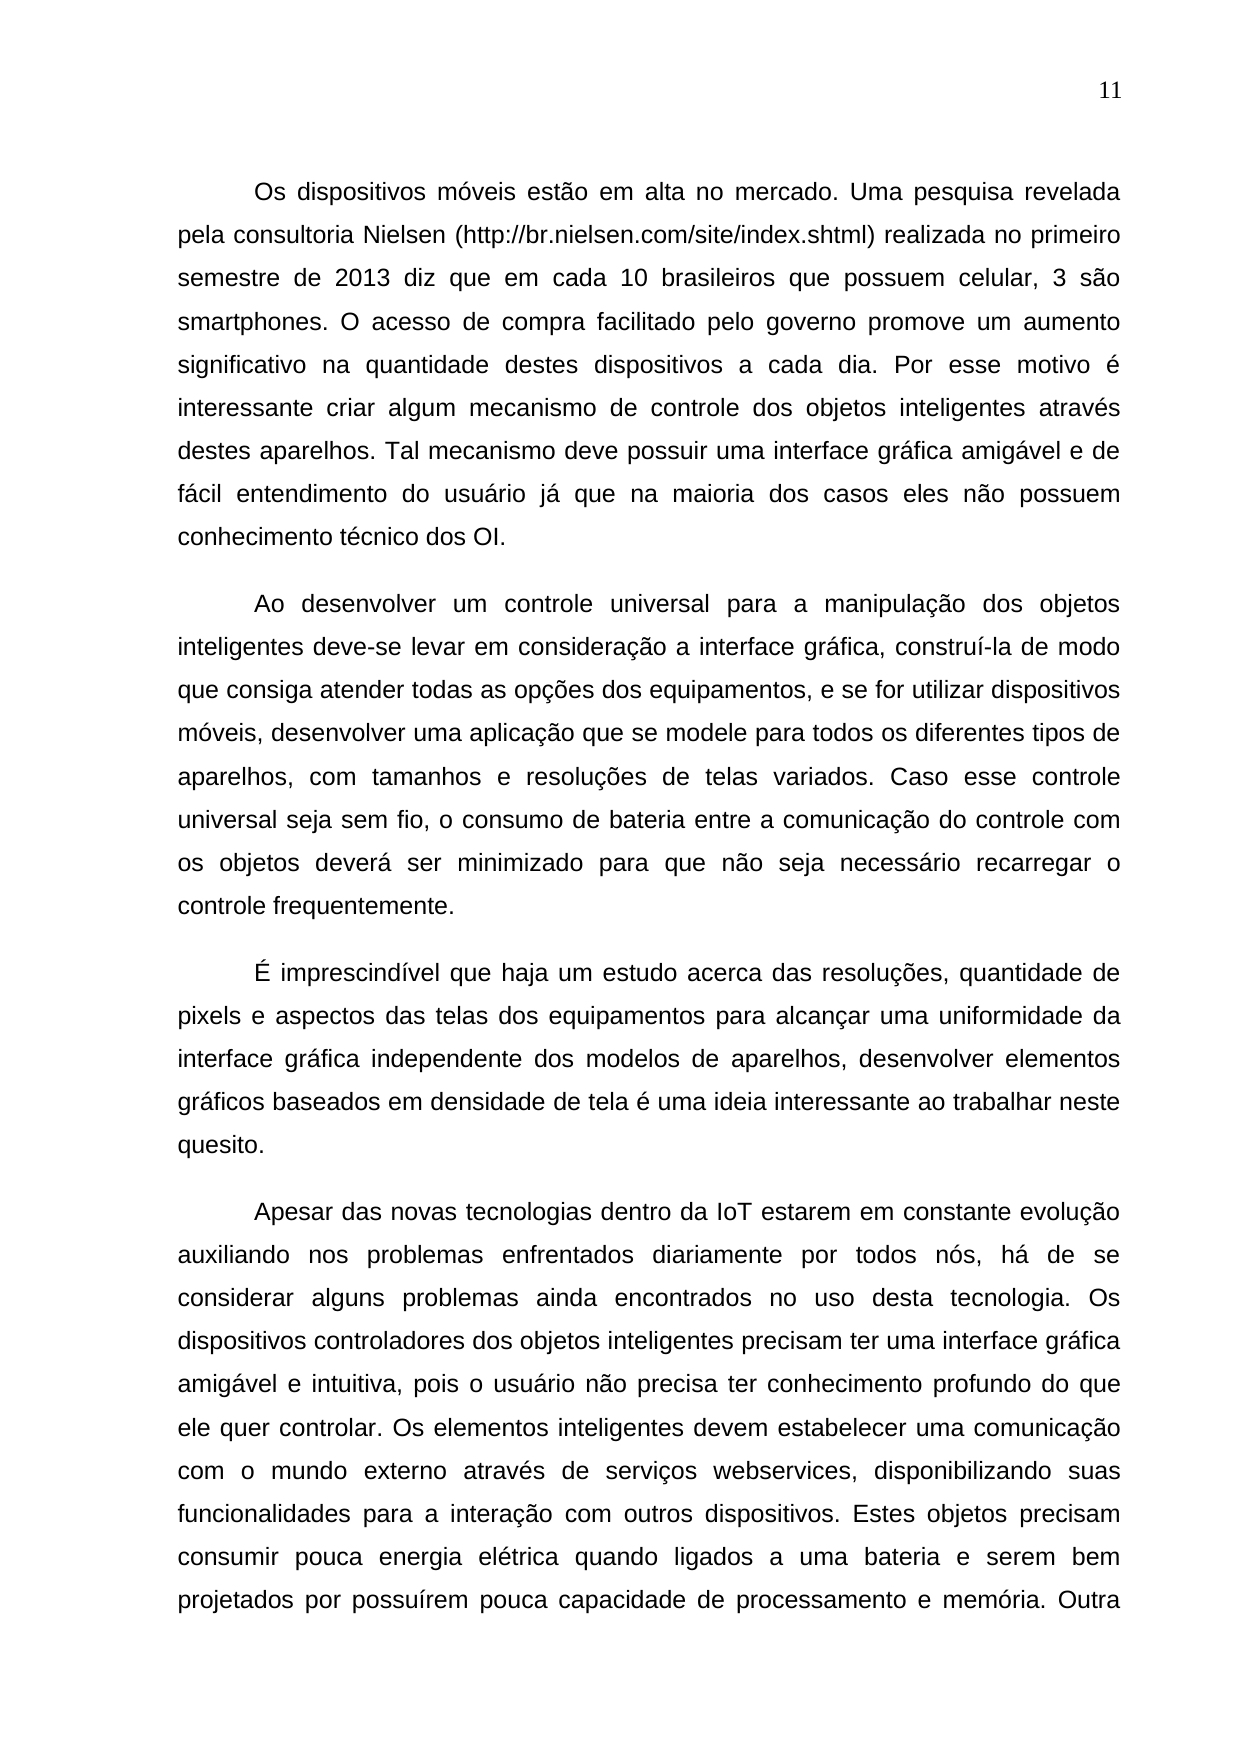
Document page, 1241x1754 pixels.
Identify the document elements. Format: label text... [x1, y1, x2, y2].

text Ao desenvolver um controle universal para a manipulação dos objetos inteligentes deve-se levar em consideração a interface gráfica, construí-la de modo que consiga atender todas as opções dos equipamentos, e se for utilizar dispositivos móveis, desenvolver uma aplicação que se modele para todos os diferentes tipos de aparelhos, com tamanhos e resoluções de telas variados. Caso esse controle universal seja sem fio, o consumo de bateria entre a comunicação do controle com os objetos deverá ser minimizado para que não seja necessário recarregar o controle frequentemente. [177, 589, 1122, 919]
text Apesar das novas tecnologias dentro da IoT estarem em constante evolução auxiliando nos problemas enfrentados diariamente por todos nós, há de se considerar alguns problemas ainda encontrados no uso desta tecnologia. Os dispositivos controladores dos objetos inteligentes precisam ter uma interface gráfica amigável e intuitiva, pois o usuário não precisa ter conhecimento profundo do que ele quer controlar. Os elementos inteligentes devem estabelecer uma comunicação com o mundo externo através de serviços webservices, disponibilizando suas funcionalidades para a interação com outros dispositivos. Estes objetos precisam consumir pouca energia elétrica quando ligados a uma bateria e serem bem projetados por possuírem pouca capacidade de processamento e memória. Outra [177, 1197, 1122, 1614]
text É imprescindível que haja um estudo acerca das resoluções, quantidade de pixels e aspectos das telas dos equipamentos para alcançar uma uniformidade da interface gráfica independente dos modelos de aparelhos, desenvolver elementos gráficos baseados em densidade de tela é uma ideia interessante ao trabalhar neste quesito. [177, 958, 1122, 1159]
text Os dispositivos móveis estão em alta no mercado. Uma pesquisa revelada pela consultoria Nielsen (http://br.nielsen.com/site/index.shtml) realizada no primeiro semestre de 2013 diz que em cada 10 brasileiros que possuem celular, 3 são smartphones. O acesso de compra facilitado pelo governo promove um aumento significativo na quantidade destes dispositivos a cada dia. Por esse motivo é interessante criar algum mecanismo de controle dos objetos inteligentes através destes aparelhos. Tal mecanismo deve possuir uma interface gráfica amigável e de fácil entendimento do usuário já que na maioria dos casos eles não possuem conhecimento técnico dos OI. [177, 177, 1122, 551]
